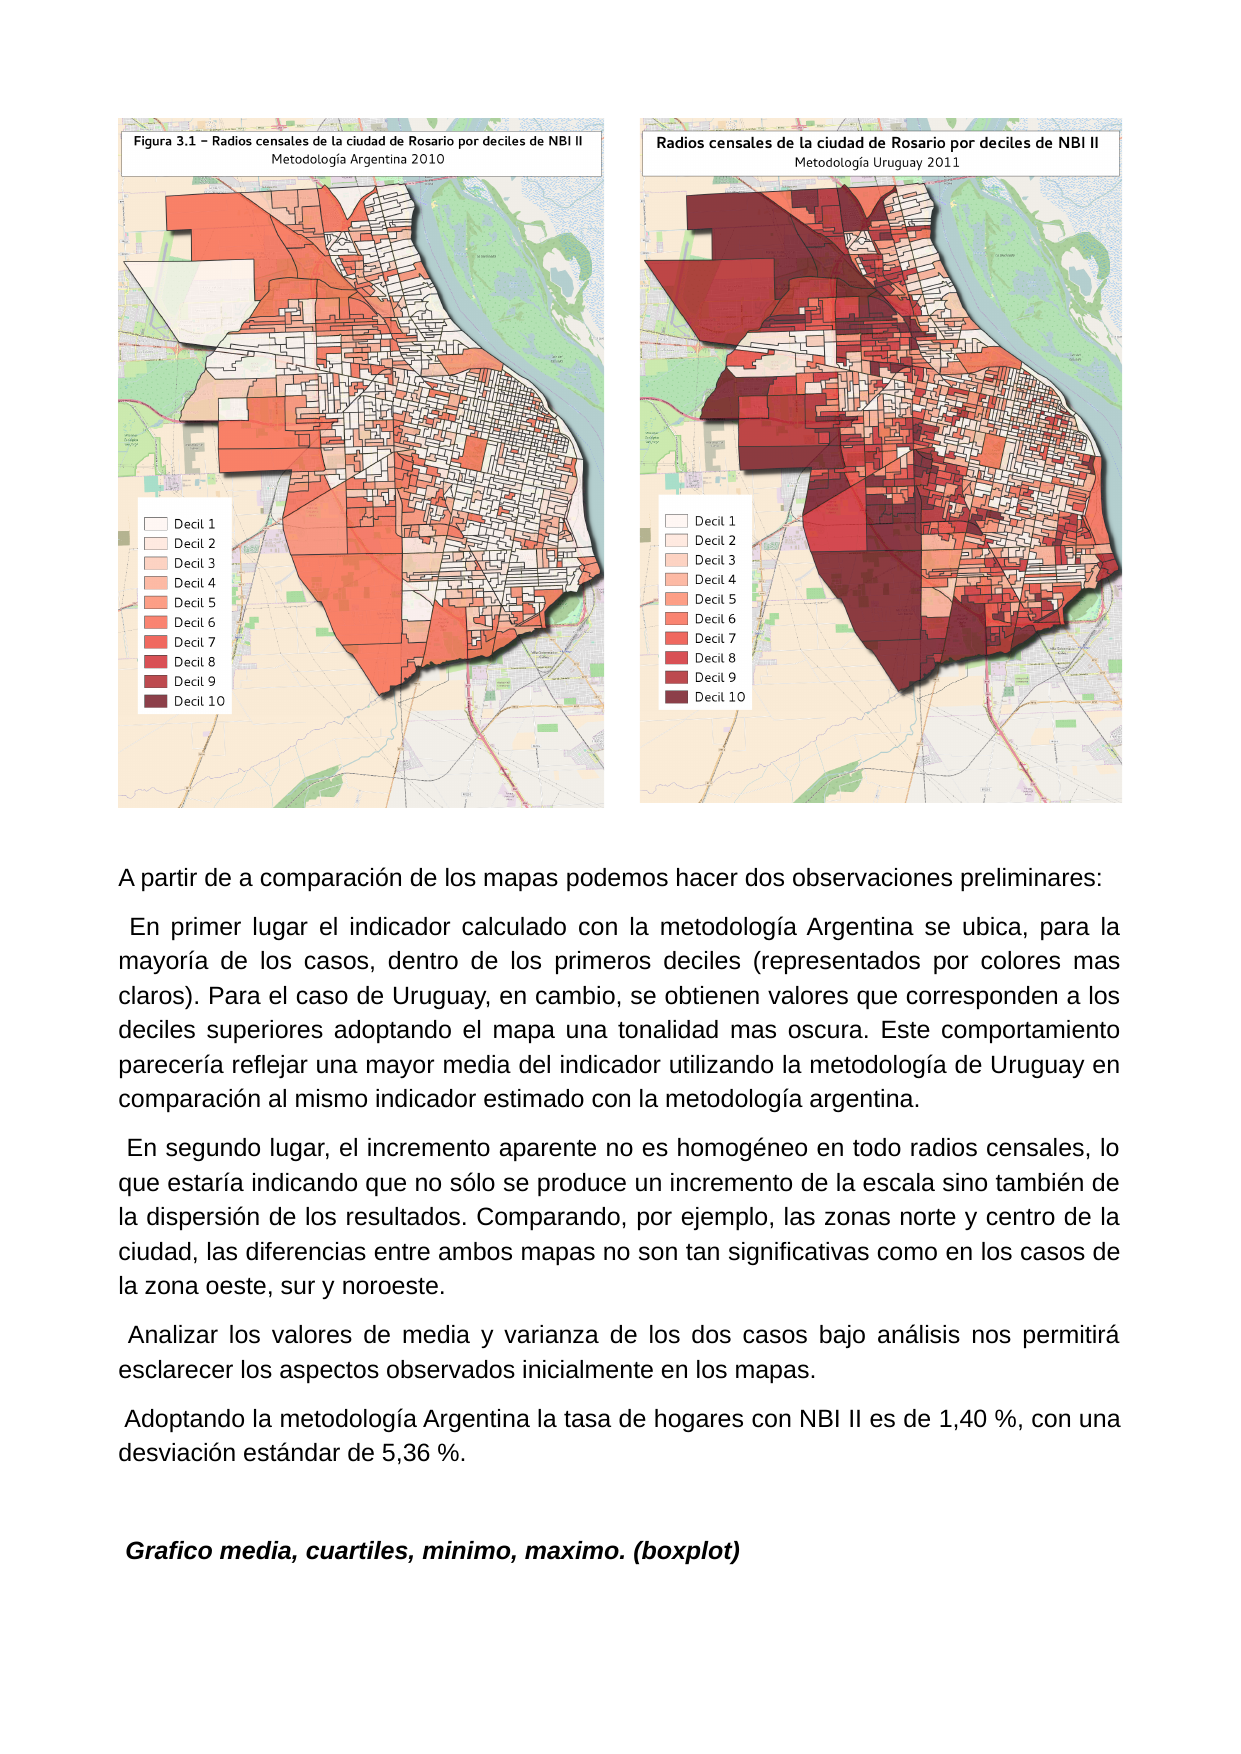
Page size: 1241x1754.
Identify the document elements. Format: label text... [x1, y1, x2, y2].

picture [118, 118, 605, 808]
text Grafico media, cuartiles, minimo, maximo. (boxplot) [118, 1536, 1122, 1565]
text En segundo lugar, el incremento aparente no es homogéneo en todo radios censales, lo que estaría indicando que no sólo se produce un incremento de la escala sino también de la dispersión de los resultados. Comparando, por ejemplo, las zonas norte y centro de la ciudad, las diferencias entre ambos mapas no son tan significativas como en los casos de la zona oeste, sur y noroeste. [118, 1133, 1122, 1300]
picture [639, 118, 1123, 803]
text Adoptando la metodología Argentina la tasa de hogares con NBI II es de 1,40 %, con una desviación estándar de 5,36 %. [118, 1404, 1122, 1467]
text A partir de a comparación de los mapas podemos hacer dos observaciones preliminares: [118, 863, 1122, 891]
text Analizar los valores de media y varianza de los dos casos bajo análisis nos permitirá esclarecer los aspectos observados inicialmente en los mapas. [118, 1320, 1122, 1383]
text En primer lugar el indicador calculado con la metodología Argentina se ubica, para la mayoría de los casos, dentro de los primeros deciles (representados por colores mas claros). Para el caso de Uruguay, en cambio, se obtienen valores que corresponden a los deciles superiores adoptando el mapa una tonalidad mas oscura. Este comportamiento parecería reflejar una mayor media del indicador utilizando la metodología de Uruguay en comparación al mismo indicador estimado con la metodología argentina. [118, 912, 1122, 1113]
